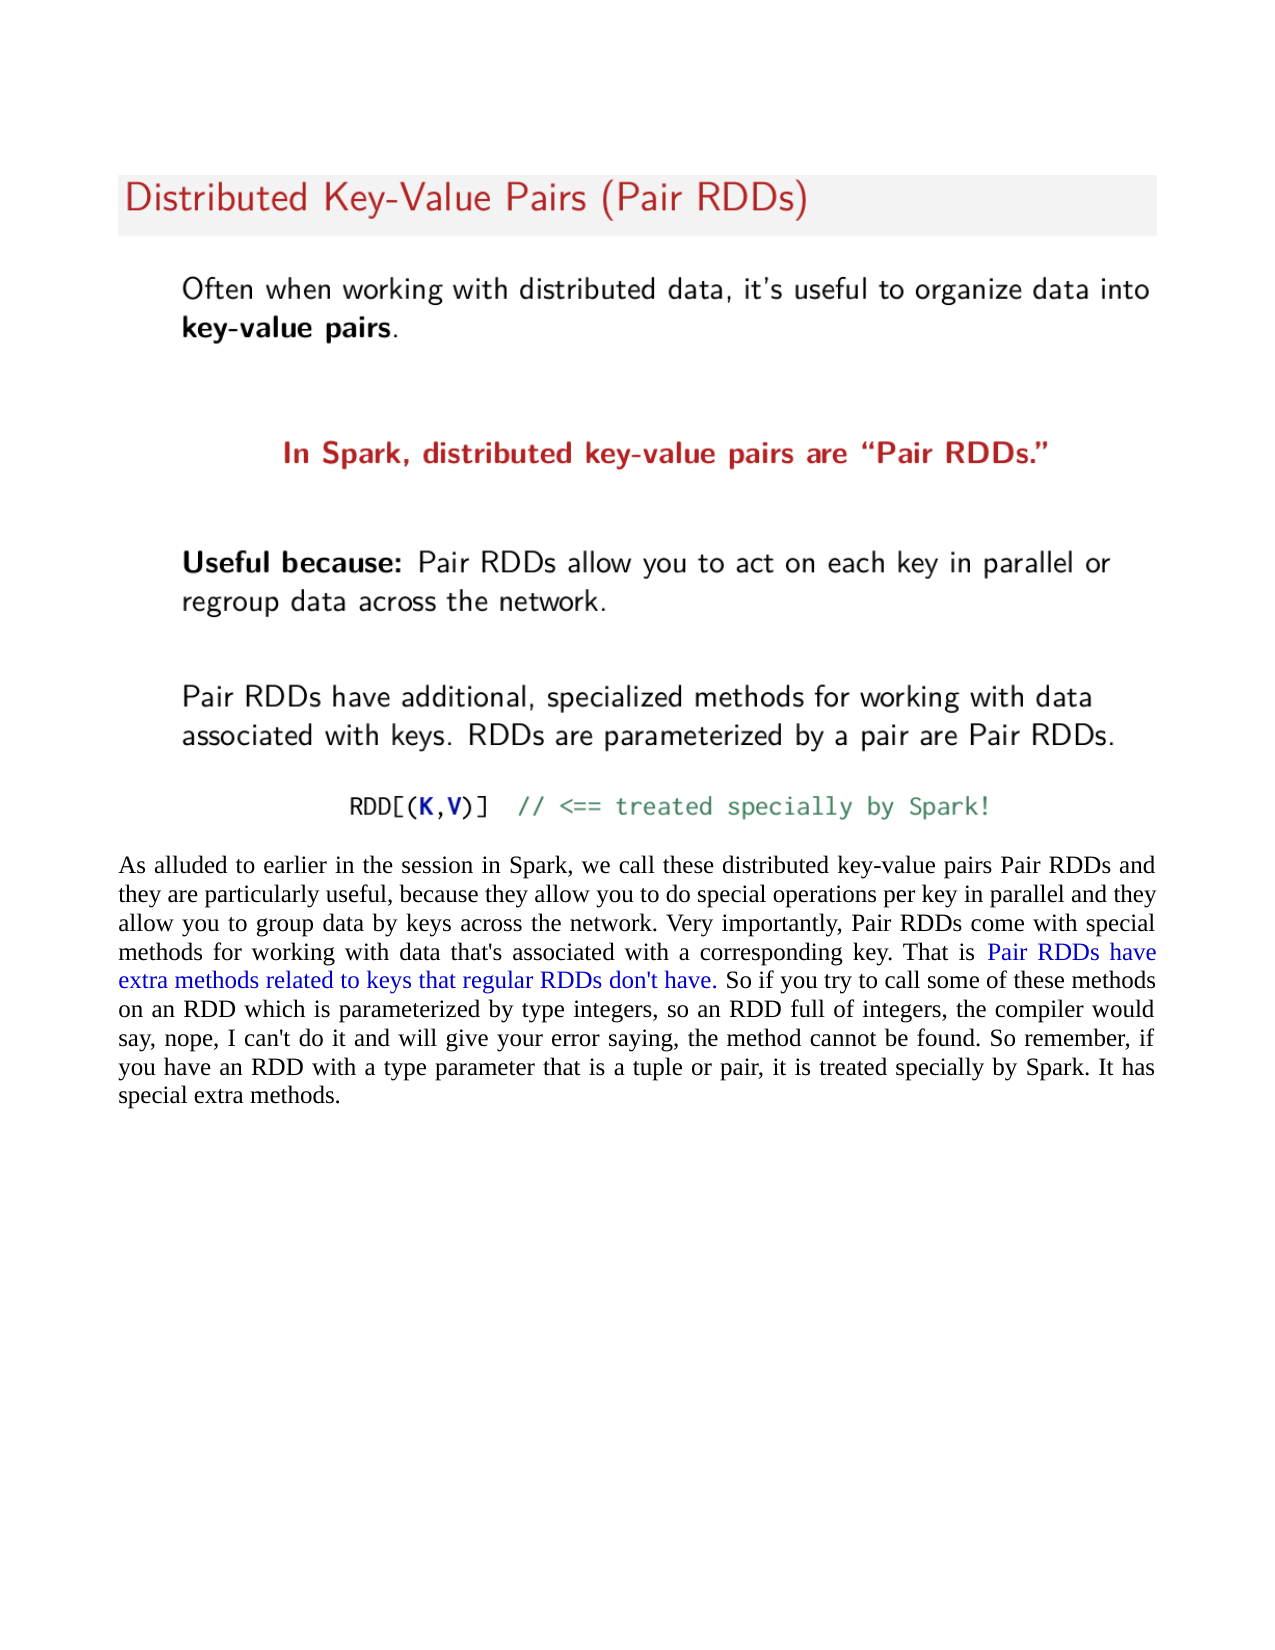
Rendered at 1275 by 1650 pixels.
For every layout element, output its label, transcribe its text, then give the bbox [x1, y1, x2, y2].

text As alluded to earlier in the session in Spark, we call these distributed key-value pairs Pair RDDs and they are particularly useful, because they allow you to do special operations per key in parallel and they allow you to group data by keys across the network. Very importantly, Pair RDDs come with special methods for working with data that's associated with a corresponding key. That is Pair RDDs have extra methods related to keys that regular RDDs don't have. So if you try to call some of these methods on an RDD which is parameterized by type integers, so an RDD full of integers, the compiler would say, nope, I can't do it and will give your error saying, the method cannot be found. So remember, if you have an RDD with a type parameter that is a tuple or pair, it is treated specially by Spark. It has special extra methods. [118, 850, 1157, 1109]
picture [118, 175, 1157, 822]
